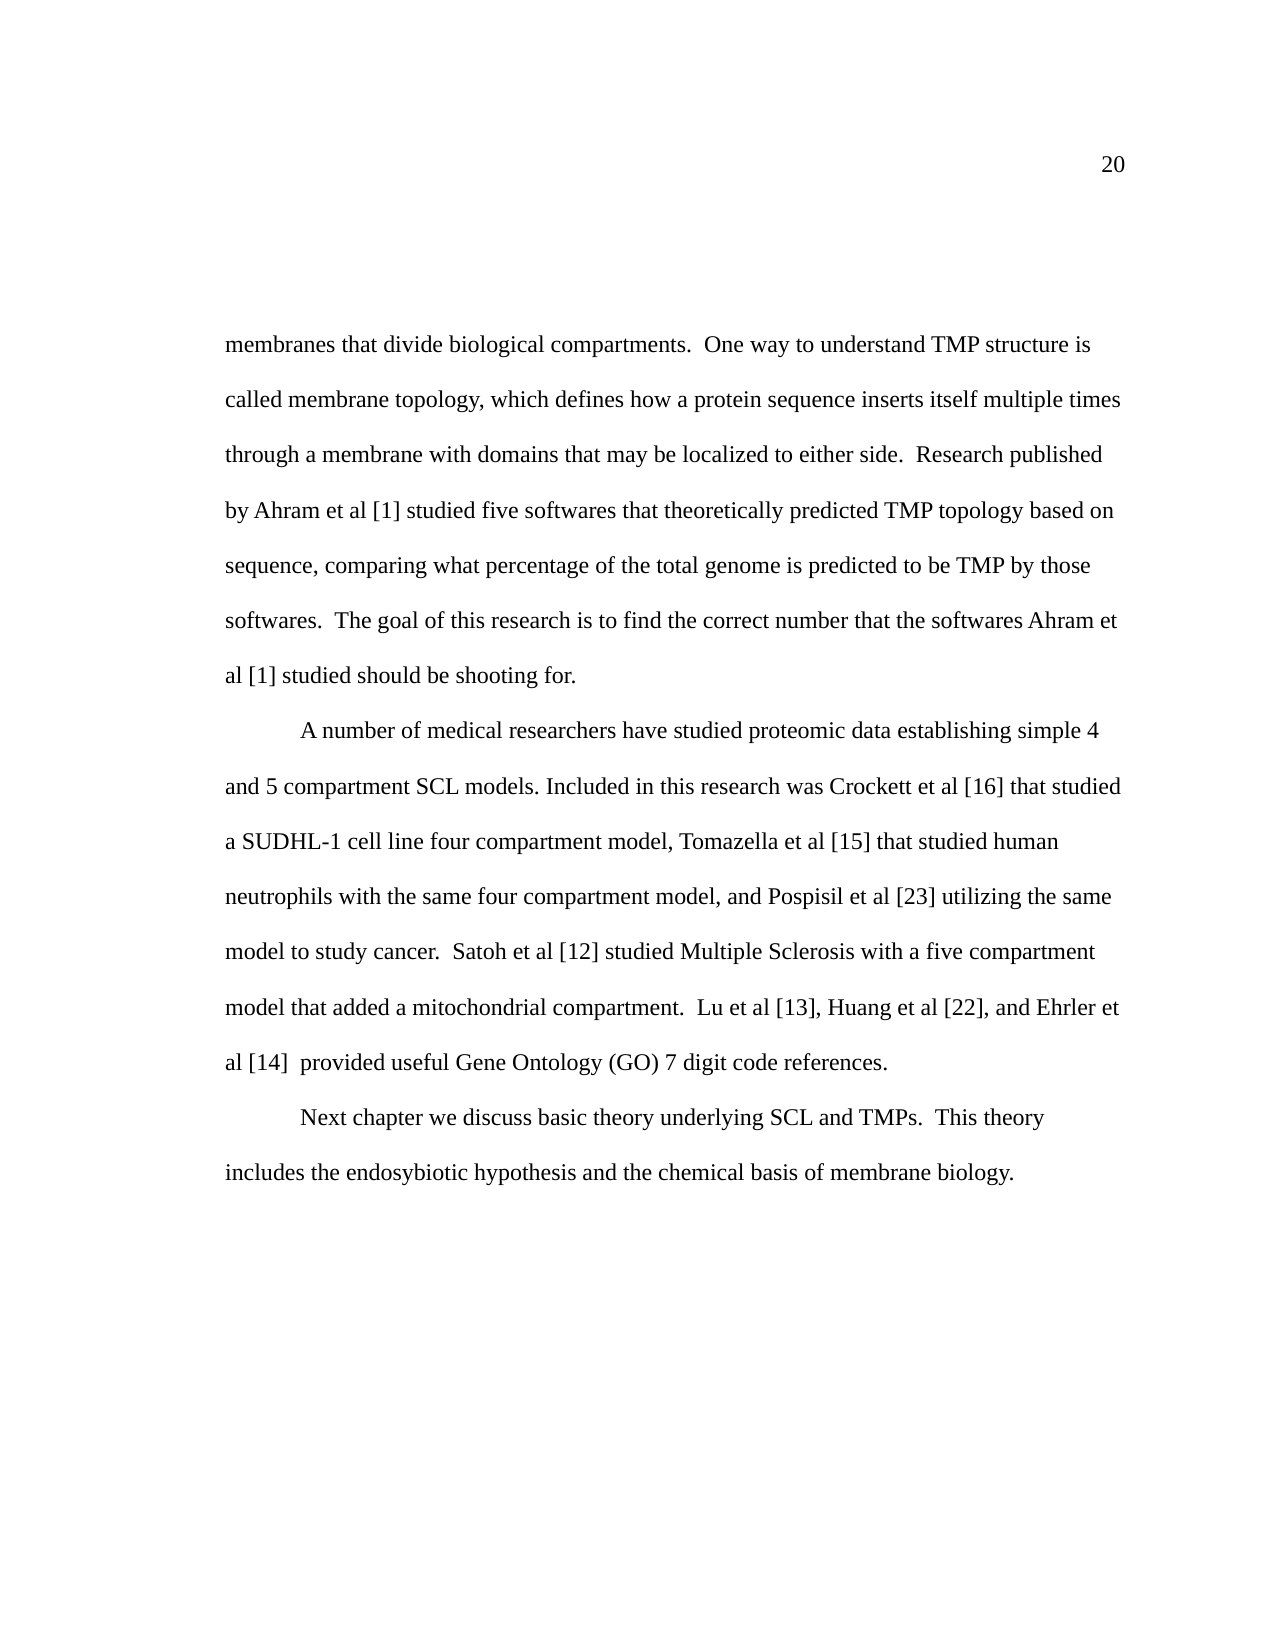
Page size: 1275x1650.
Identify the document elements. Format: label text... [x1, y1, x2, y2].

text membranes that divide biological compartments. One way to understand TMP structure is called membrane topology, which defines how a protein sequence inserts itself multiple times through a membrane with domains that may be localized to either side. Research published by Ahram et al [1] studied five softwares that theoretically predicted TMP topology based on sequence, comparing what percentage of the total genome is predicted to be TMP by those softwares. The goal of this research is to find the correct number that the softwares Ahram et al [1] studied should be shooting for. [225, 330, 1125, 689]
text A number of medical researchers have studied proteomic data establishing simple 4 and 5 compartment SCL models. Included in this research was Crockett et al [16] that studied a SUDHL-1 cell line four compartment model, Tomazella et al [15] that studied human neutrophils with the same four compartment model, and Pospisil et al [23] utilizing the same model to study cancer. Satoh et al [12] studied Multiple Sclerosis with a five compartment model that added a mitochondrial compartment. Lu et al [13], Huang et al [22], and Ehrler et al [14] provided useful Gene Ontology (GO) 7 digit code references. [225, 716, 1125, 1075]
text Next chapter we discuss basic theory underlying SCL and TMPs. This theory includes the endosybiotic hypothesis and the chemical basis of membrane biology. [225, 1103, 1125, 1186]
